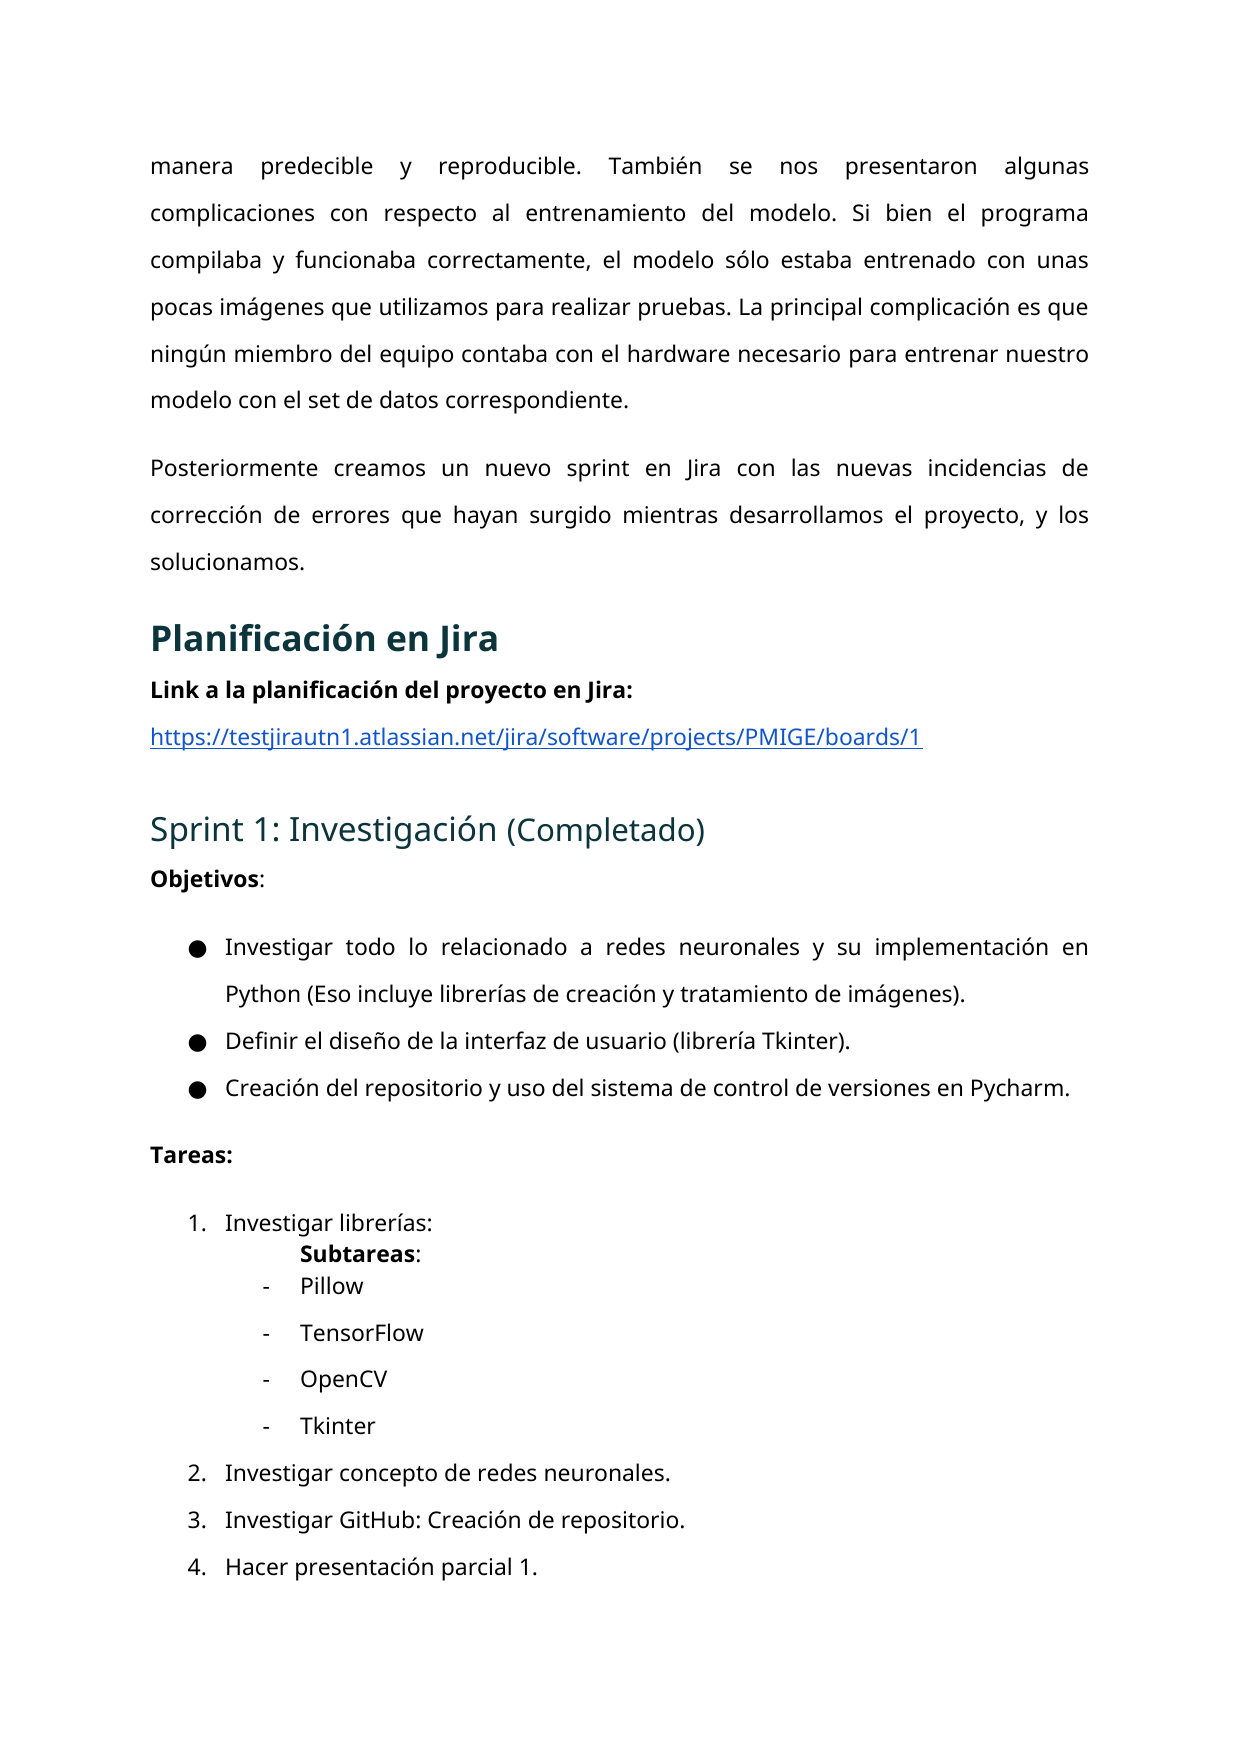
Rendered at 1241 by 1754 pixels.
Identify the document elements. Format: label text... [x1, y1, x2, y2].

text Posteriormente creamos un nuevo sprint en Jira con las nuevas incidencias de corrección de errores que hayan surgido mientras desarrollamos el proyecto, y los solucionamos. [150, 452, 1090, 577]
list Definir el diseño de la interfaz de usuario (librería Tkinter). [187, 1025, 1090, 1056]
list Investigar GitHub: Creación de repositorio. [187, 1504, 1090, 1535]
subtitle Sprint 1: Investigación (Completado) [150, 806, 1090, 851]
list OpenCV [262, 1363, 1090, 1395]
text manera predecible y reproducible. También se nos presentaron algunas complicaciones con respecto al entrenamiento del modelo. Si bien el programa compilaba y funcionaba correctamente, el modelo sólo estaba entrenado con unas pocas imágenes que utilizamos para realizar pruebas. La principal complicación es que ningún miembro del equipo contaba con el hardware necesario para entrenar nuestro modelo con el set de datos correspondiente. [150, 150, 1090, 416]
list Pillow [262, 1270, 1090, 1301]
text Subtareas: [300, 1238, 1090, 1270]
subtitle Planificación en Jira [150, 613, 1090, 662]
list TensorFlow [262, 1317, 1090, 1348]
list Hacer presentación parcial 1. [187, 1551, 1090, 1582]
text Objetivos: [150, 863, 1090, 895]
text Tareas: [150, 1139, 1090, 1171]
list Creación del repositorio y uso del sistema de control de versiones en Pycharm. [187, 1072, 1090, 1103]
list Tkinter [262, 1410, 1090, 1442]
list Investigar librerías: [187, 1207, 1090, 1238]
list Investigar concepto de redes neuronales. [187, 1457, 1090, 1488]
text Link a la planificación del proyecto en Jira: https://testjirautn1.atlassian.net/jira/software/projects/PMIGE/boards/1 [150, 674, 1090, 752]
list Investigar todo lo relacionado a redes neuronales y su implementación en Python (Eso incluye librerías de creación y tratamiento de imágenes). [187, 931, 1090, 1009]
